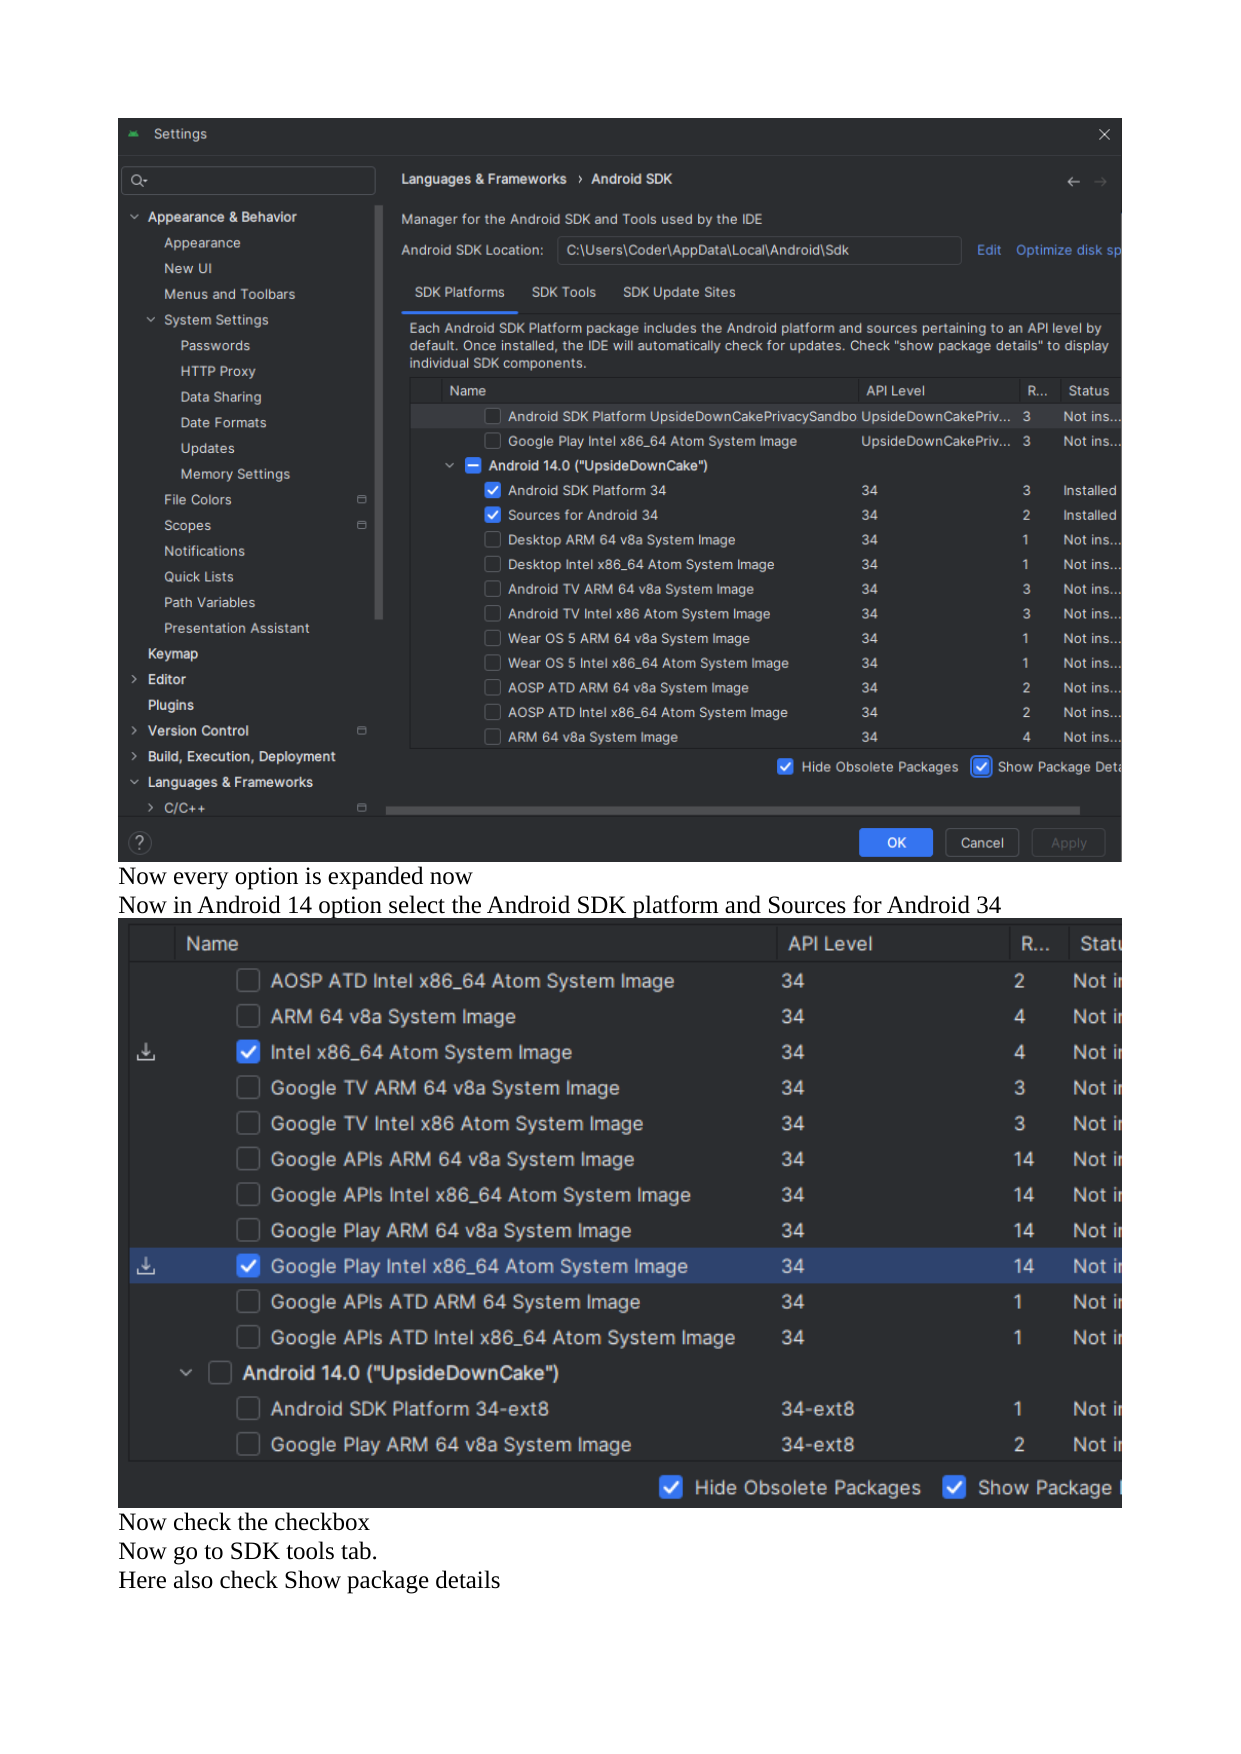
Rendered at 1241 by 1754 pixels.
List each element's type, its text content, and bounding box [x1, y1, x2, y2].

text Here also check Show package details [118, 1565, 1122, 1594]
text Now check the checkbox [118, 1508, 1122, 1536]
text Now go to SDK tools tab. [118, 1536, 1122, 1565]
text Now every option is expanded now [118, 862, 1122, 890]
picture [118, 918, 1122, 1508]
text Now in Android 14 option select the Android SDK platform and Sources for Android 34 [118, 890, 1122, 918]
picture [118, 118, 1122, 862]
